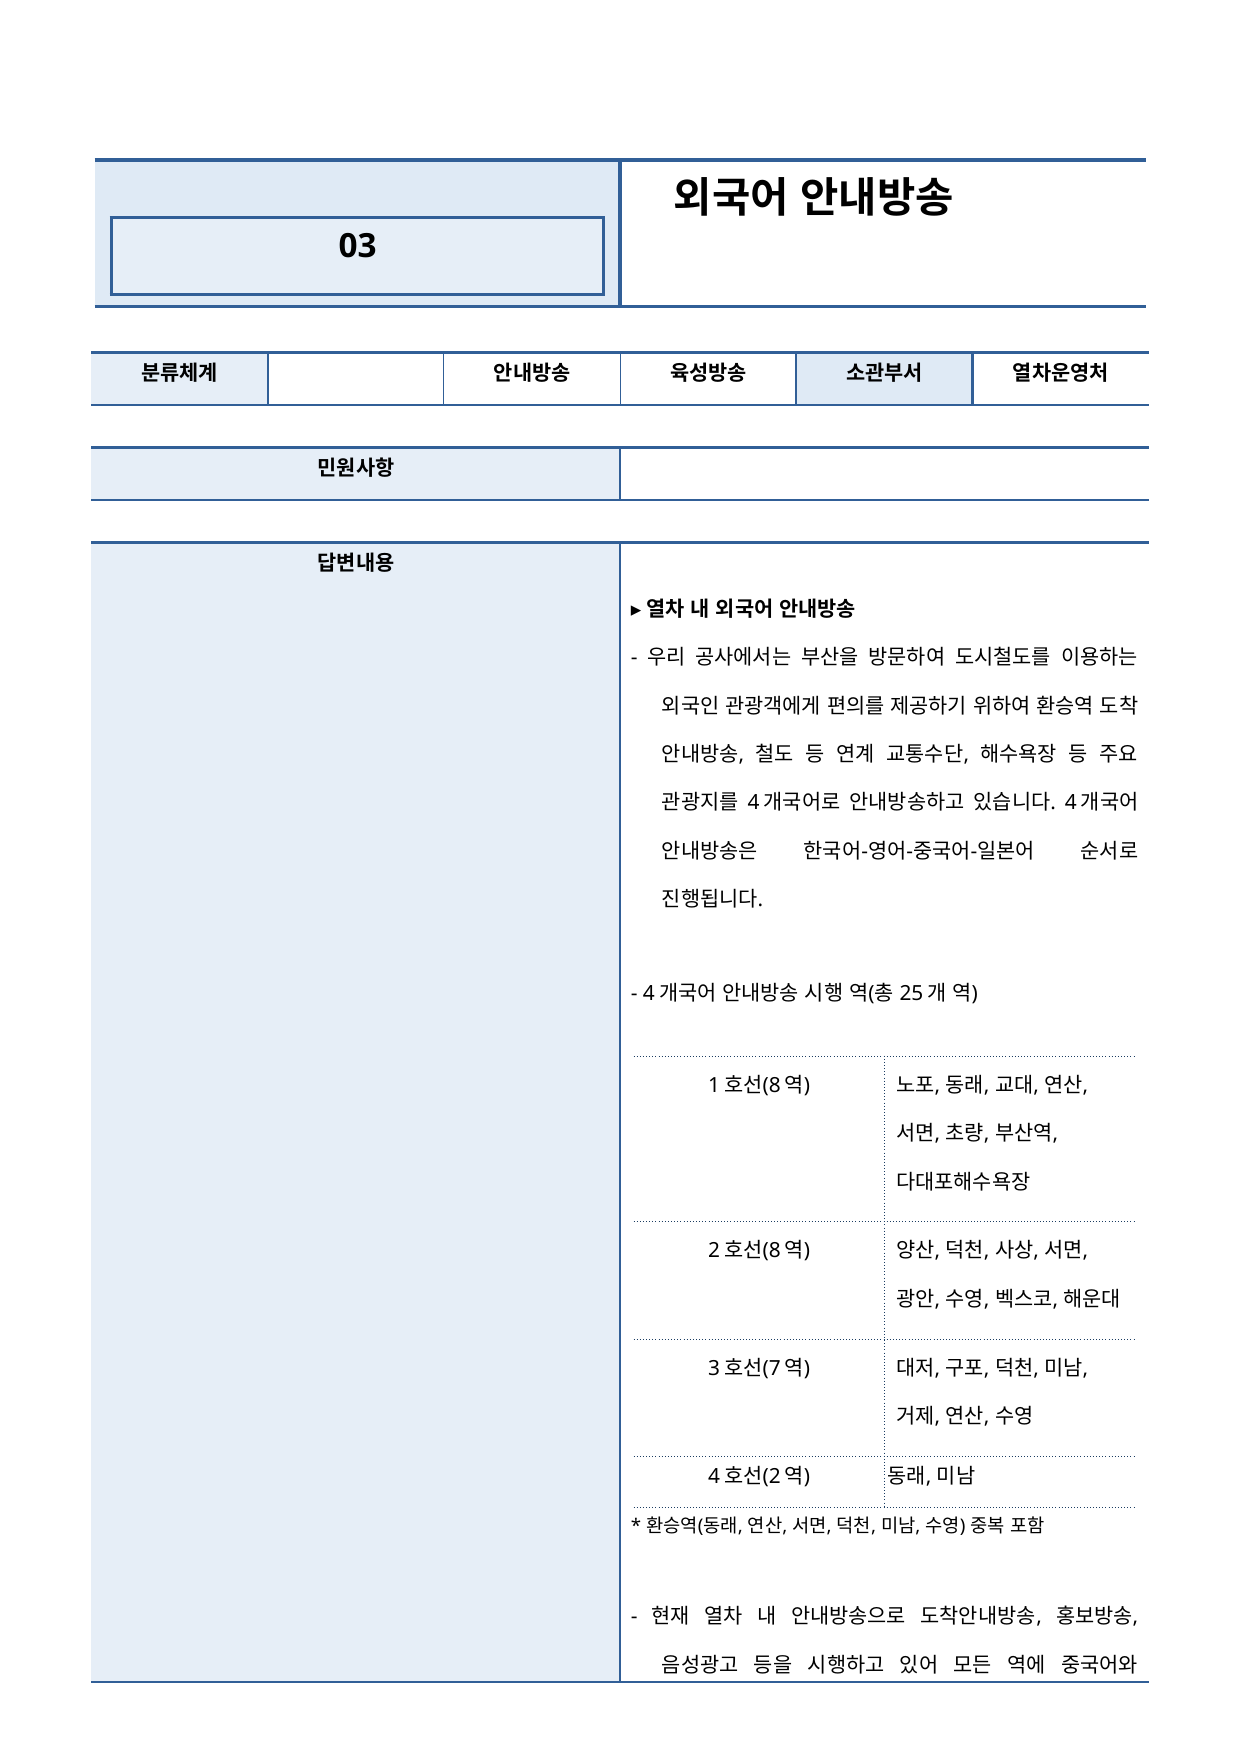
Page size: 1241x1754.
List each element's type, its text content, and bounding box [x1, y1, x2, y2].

table_header 노포, 동래, 교대, 연산, 서면, 초량, 부산역, 다대포해수욕장 [884, 1056, 1135, 1221]
table_header 03 [113, 219, 602, 293]
table_header 분류체계 [91, 354, 267, 404]
table_header 민원사항 [91, 449, 619, 499]
table_header ▸ 열차 내 외국어 안내방송 - 우리 공사에서는 부산을 방문하여 도시철도를 이용하는 외국인 관광객에게 편의를 제공하기 위하여 환승역 도착 안내방송, 철도 등 연계 교통수단, 해수욕장 등 주요 관광지를 4개국어로 안내방송하고 있습니다. 4개국어 안내방송은 한국어-영어-중국어-일본어 순서로 진행됩니다. - 4개국어 안내방송 시행 역(총 25개 역) * 환승역(동래, 연산, 서면, 덕천, 미남, 수영) 중복 포함 - 현재 열차 내 안내방송으로 도착안내방송, 홍보방송, 음성광고 등을 시행하고 있어 모든 역에 중국어와 [621, 544, 1149, 1681]
table_header 1호선(8역) [634, 1056, 884, 1221]
table_header 외국어 안내방송 [622, 162, 1146, 305]
table_cell 양산, 덕천, 사상, 서면, 광안, 수영, 벡스코, 해운대 [884, 1221, 1135, 1338]
table_header [621, 449, 1149, 499]
table_cell 4호선(2역) [634, 1456, 884, 1507]
table_header 열차운영처 [974, 354, 1149, 404]
table_header 안내방송 [444, 354, 620, 404]
table_cell 3호선(7역) [634, 1339, 884, 1456]
table_cell 대저, 구포, 덕천, 미남, 거제, 연산, 수영 [884, 1339, 1135, 1456]
table_header [269, 354, 443, 404]
table_cell 2호선(8역) [634, 1221, 884, 1338]
table_header 소관부서 [797, 354, 971, 404]
table_cell 동래, 미남 [884, 1456, 1135, 1507]
table_header 답변내용 [91, 544, 619, 1681]
table_header [95, 162, 618, 305]
table_header 육성방송 [621, 354, 795, 404]
